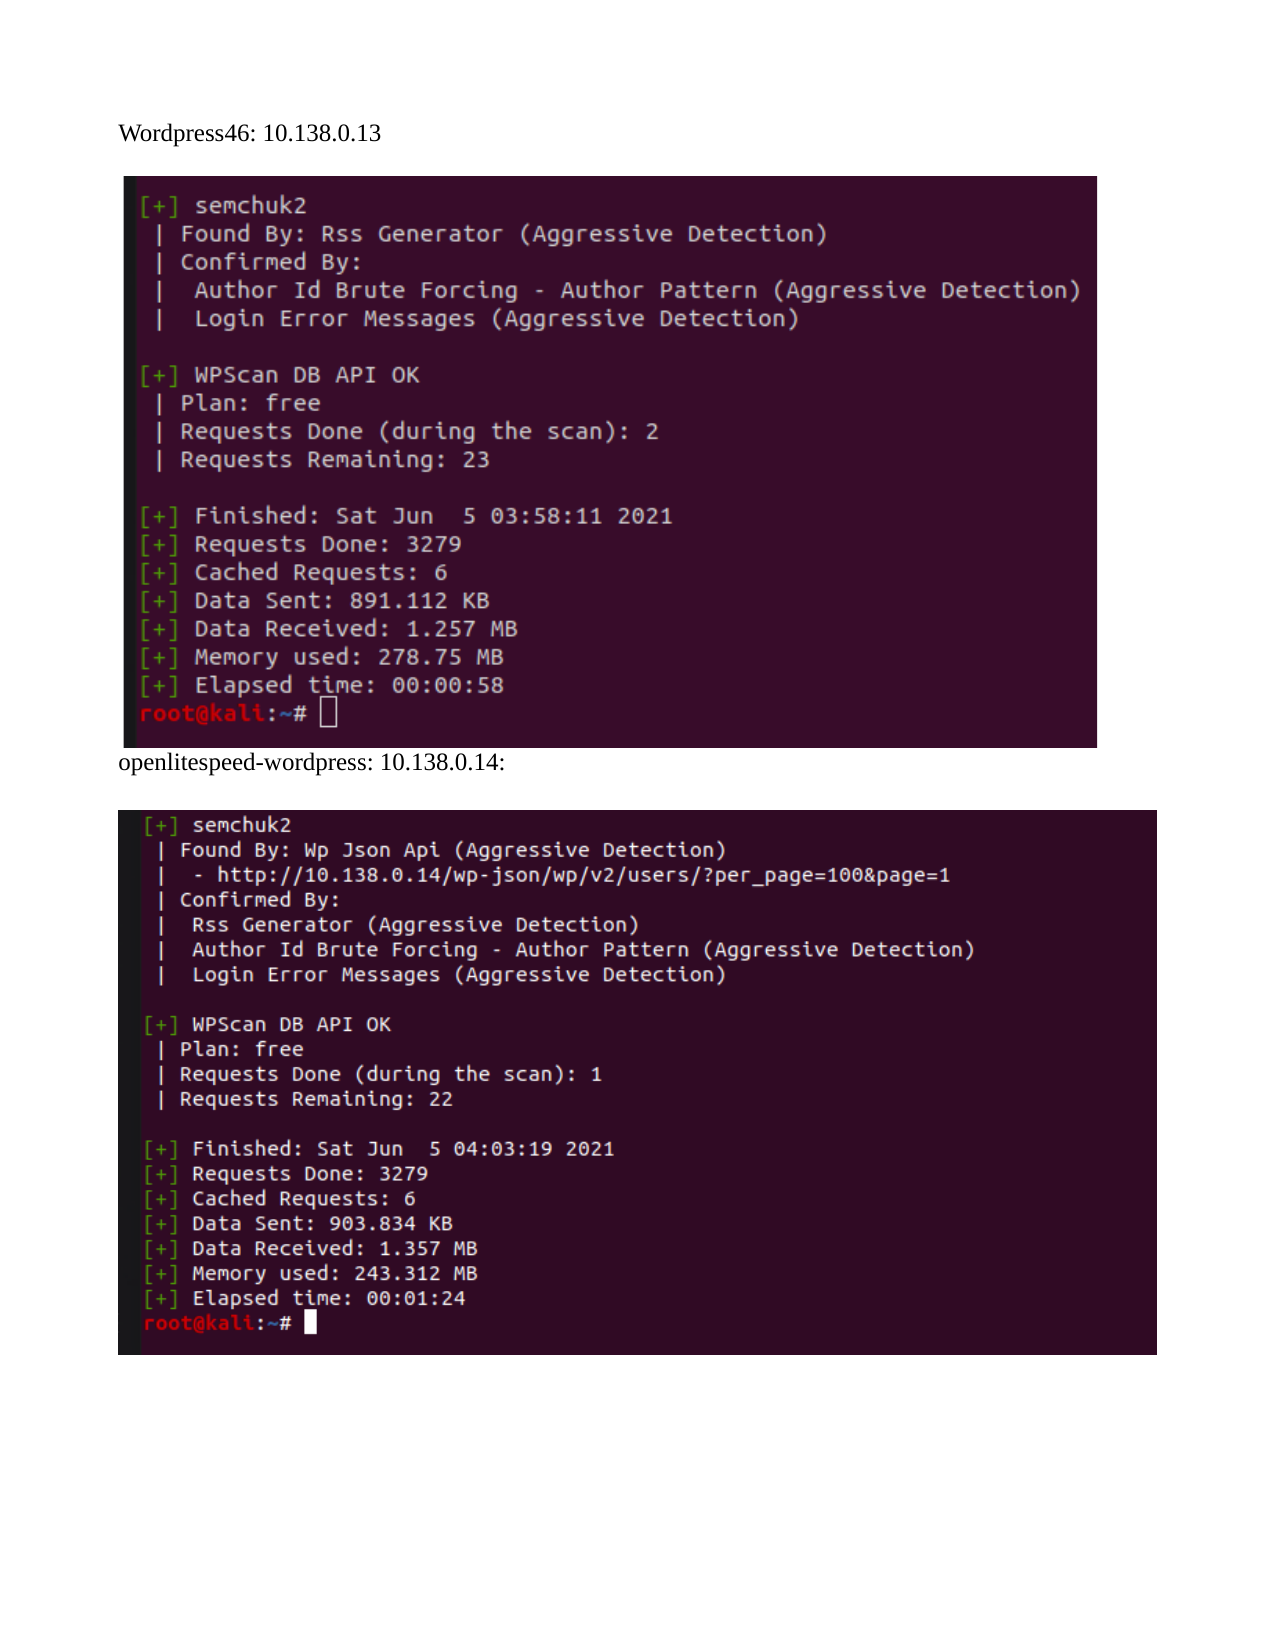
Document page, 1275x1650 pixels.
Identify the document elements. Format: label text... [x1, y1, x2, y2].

text openlitespeed-wordpress: 10.138.0.14: [118, 233, 1157, 776]
picture [123, 176, 1098, 748]
text Wordpress46: 10.138.0.13 [118, 118, 1157, 147]
picture [118, 810, 1157, 1355]
